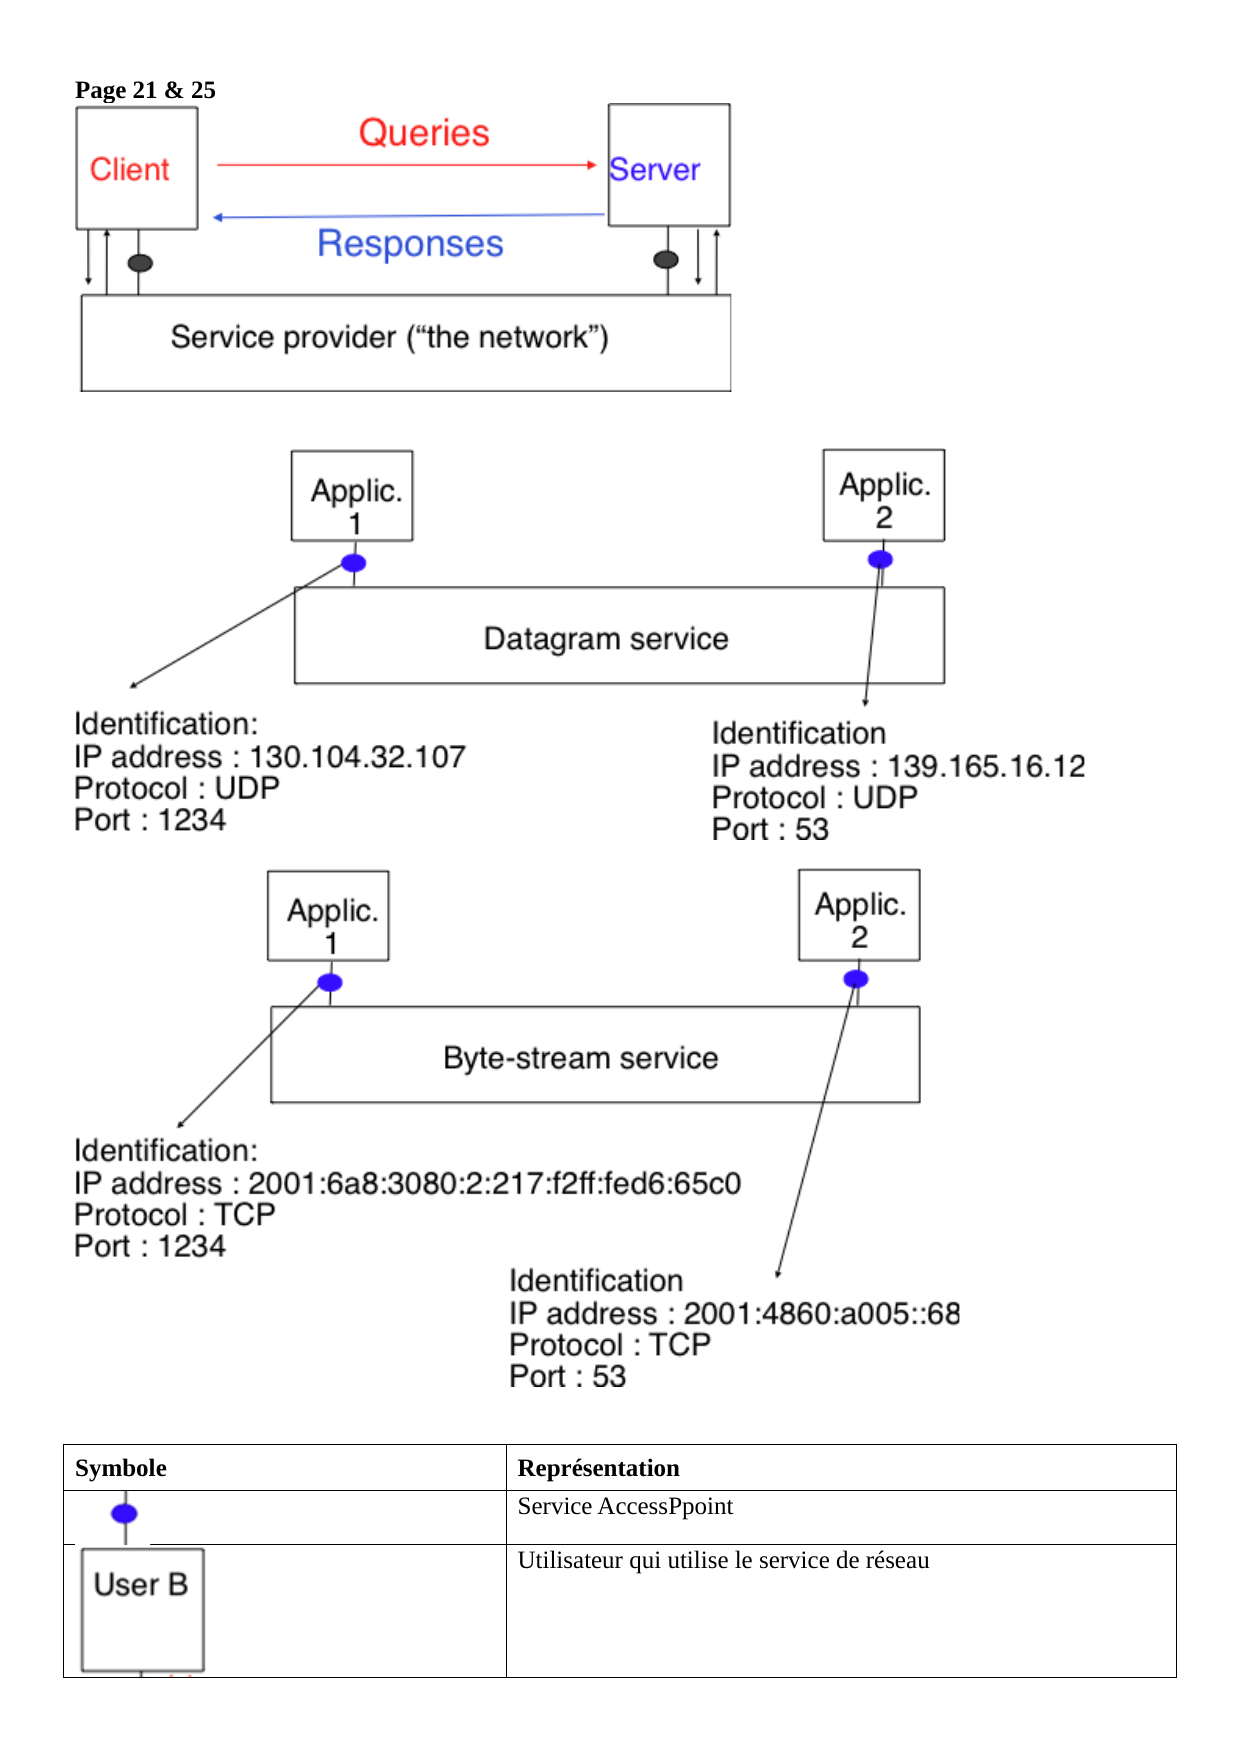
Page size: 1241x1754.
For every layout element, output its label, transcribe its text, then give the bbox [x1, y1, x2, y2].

picture [75, 1491, 210, 1677]
picture [75, 448, 1085, 840]
table_header Représentation [507, 1445, 1176, 1490]
table_cell [150, 1491, 506, 1544]
text Page 21 & 25 [75, 75, 1165, 104]
table_cell Utilisateur qui utilise le service de réseau [507, 1545, 1176, 1677]
picture [75, 868, 960, 1387]
table_cell [210, 1545, 506, 1677]
table_cell [64, 1491, 75, 1544]
picture [75, 103, 732, 392]
table_header Symbole [64, 1445, 506, 1490]
table_cell Service AccessPpoint [507, 1491, 1176, 1544]
table_cell [64, 1545, 75, 1677]
